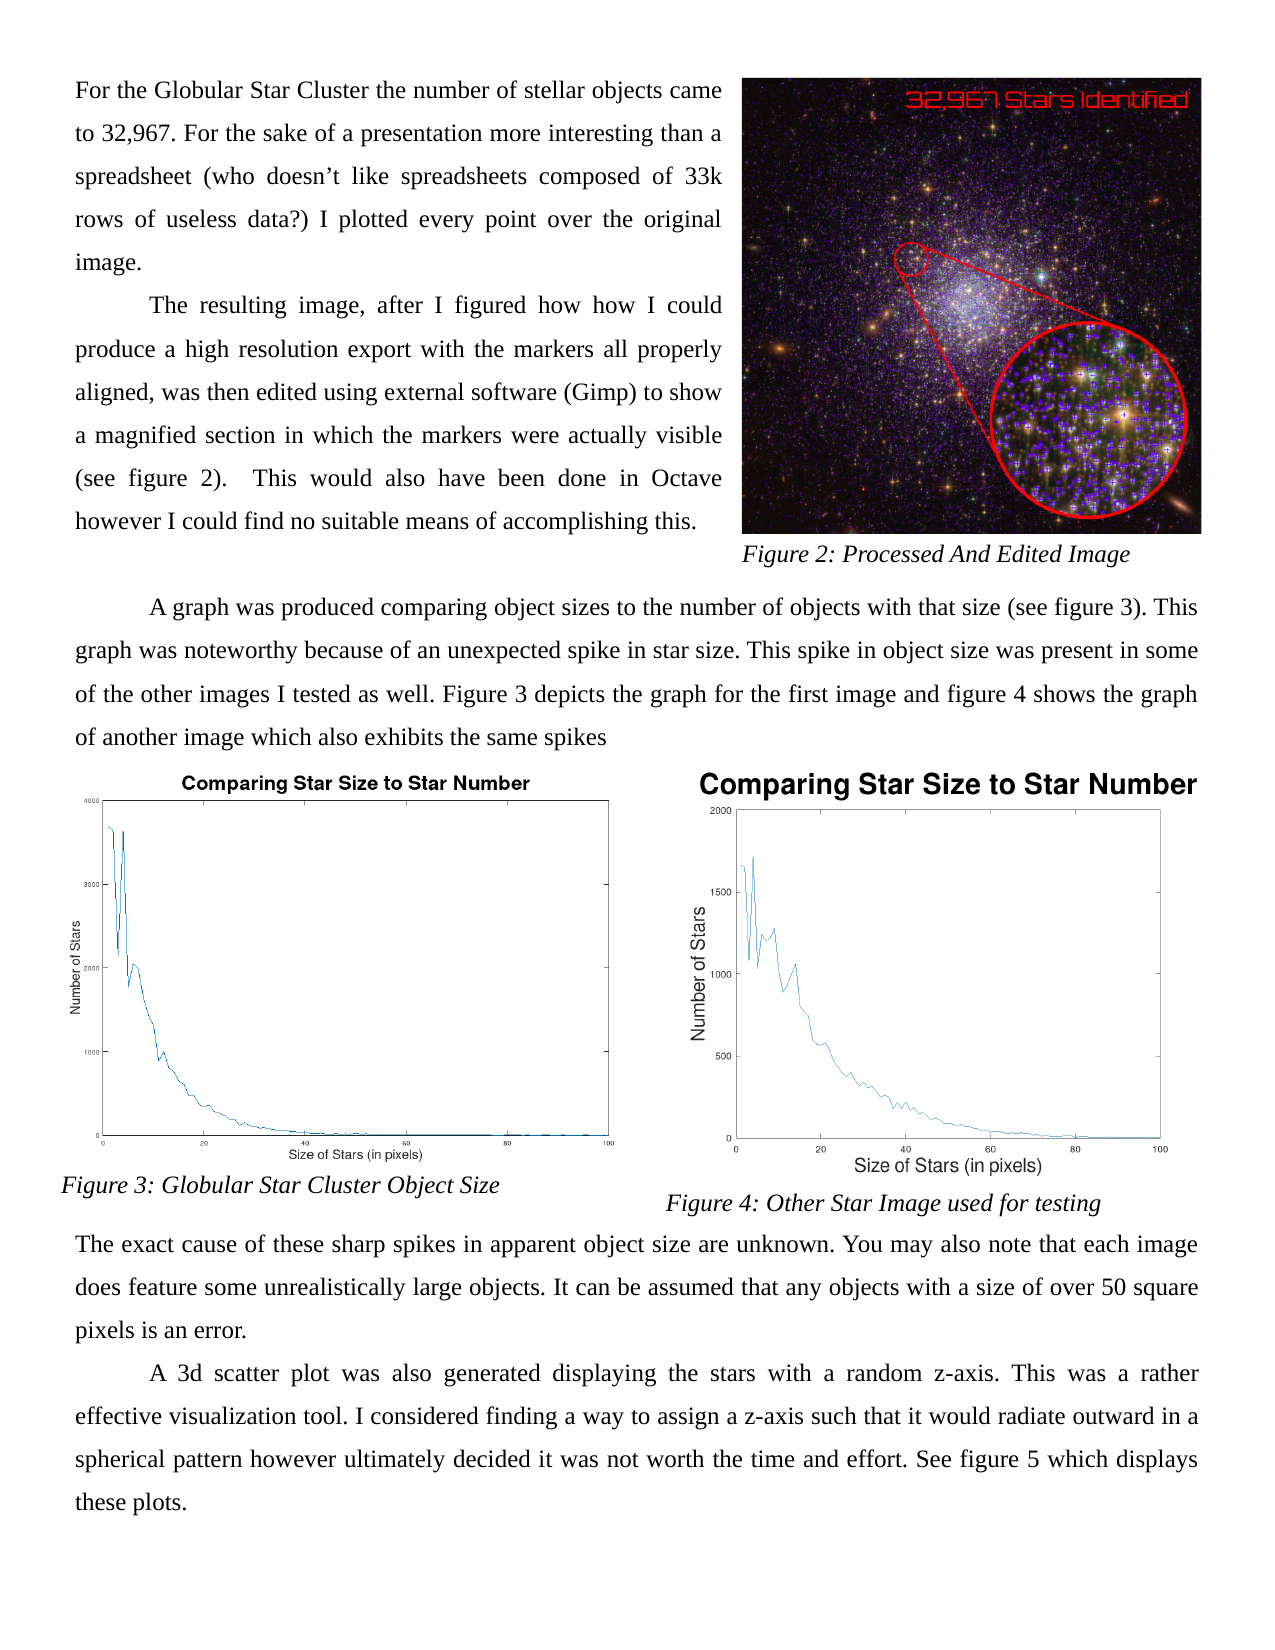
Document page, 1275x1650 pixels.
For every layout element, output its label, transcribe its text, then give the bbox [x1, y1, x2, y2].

text Figure 4: Other Star Image used for testing [666, 1183, 1212, 1217]
text Figure 3: Globular Star Cluster Object Size [61, 773, 648, 1199]
text Figure 2: Processed And Edited Image [742, 534, 1201, 568]
text For the Globular Star Cluster the number of stellar objects came to 32,967. For the sake of a presentation more interesting than a spreadsheet (who doesn’t like spreadsheets composed of 33k rows of useless data?) I plotted every point over the original image. [75, 75, 742, 276]
picture [665, 772, 1212, 1183]
text A 3d scatter plot was also generated displaying the stars with a random z-axis. This was a rather effective visualization tool. I considered finding a way to assign a z-axis such that it would radiate outward in a spherical pattern however ultimately decided it was not worth the time and effort. See figure 5 which displays these plots. [75, 1358, 1200, 1516]
text The resulting image, after I figured how how I could produce a high resolution export with the markers all properly aligned, was then edited using external software (Gimp) to show a magnified section in which the markers were actually visible (see figure 2). This would also have been done in Octave however I could find no suitable means of accomplishing this. [75, 291, 742, 535]
text The exact cause of these sharp spikes in apparent object size are unknown. You may also note that each image does feature some unrealistically large objects. It can be assumed that any objects with a size of over 50 square pixels is an error. [61, 760, 1212, 1344]
text A graph was produced comparing object sizes to the number of objects with that size (see figure 3). This graph was noteworthy because of an unexpected spike in star size. This spike in object size was present in some of the other images I tested as well. Figure 3 depicts the graph for the first image and figure 4 shows the graph of another image which also exhibits the same spikes [75, 592, 1200, 751]
picture [60, 772, 637, 1166]
picture [741, 77, 1202, 534]
